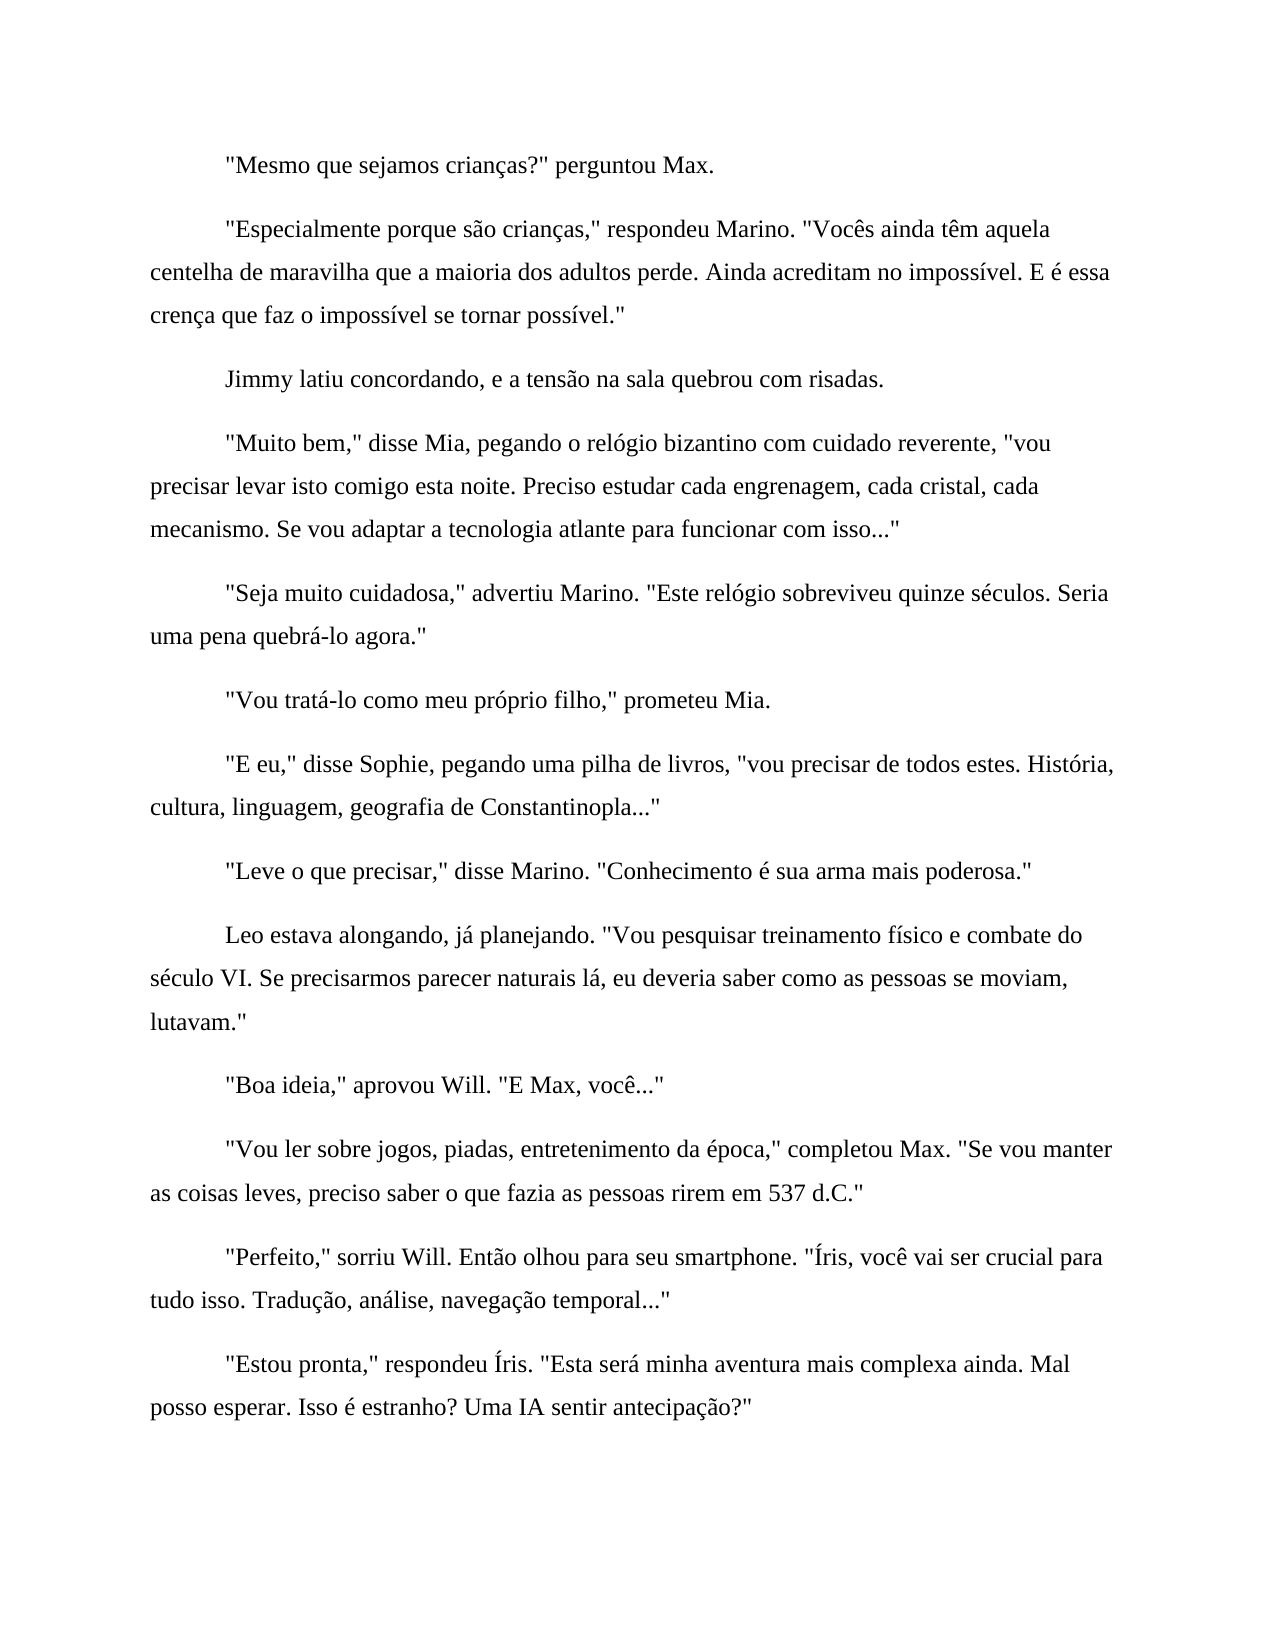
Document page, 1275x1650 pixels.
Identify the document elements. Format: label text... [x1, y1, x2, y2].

text "Vou tratá-lo como meu próprio filho," prometeu Mia. [150, 685, 1125, 714]
text "Especialmente porque são crianças," respondeu Marino. "Vocês ainda têm aquela centelha de maravilha que a maioria dos adultos perde. Ainda acreditam no impossível. E é essa crença que faz o impossível se tornar possível." [150, 214, 1125, 329]
text "Perfeito," sorriu Will. Então olhou para seu smartphone. "Íris, você vai ser crucial para tudo isso. Tradução, análise, navegação temporal..." [150, 1242, 1125, 1313]
text "Seja muito cuidadosa," advertiu Marino. "Este relógio sobreviveu quinze séculos. Seria uma pena quebrá-lo agora." [150, 578, 1125, 650]
text Jimmy latiu concordando, e a tensão na sala quebrou com risadas. [150, 364, 1125, 393]
text "Mesmo que sejamos crianças?" perguntou Max. [150, 150, 1125, 179]
text "Vou ler sobre jogos, piadas, entretenimento da época," completou Max. "Se vou manter as coisas leves, preciso saber o que fazia as pessoas rirem em 537 d.C." [150, 1134, 1125, 1206]
text "Boa ideia," aprovou Will. "E Max, você..." [150, 1071, 1125, 1099]
text "Leve o que precisar," disse Marino. "Conhecimento é sua arma mais poderosa." [150, 856, 1125, 885]
text "Estou pronta," respondeu Íris. "Esta será minha aventura mais complexa ainda. Mal posso esperar. Isso é estranho? Uma IA sentir antecipação?" [150, 1349, 1125, 1421]
text "E eu," disse Sophie, pegando uma pilha de livros, "vou precisar de todos estes. História, cultura, linguagem, geografia de Constantinopla..." [150, 749, 1125, 821]
text Leo estava alongando, já planejando. "Vou pesquisar treinamento físico e combate do século VI. Se precisarmos parecer naturais lá, eu deveria saber como as pessoas se moviam, lutavam." [150, 920, 1125, 1035]
text "Muito bem," disse Mia, pegando o relógio bizantino com cuidado reverente, "vou precisar levar isto comigo esta noite. Preciso estudar cada engrenagem, cada cristal, cada mecanismo. Se vou adaptar a tecnologia atlante para funcionar com isso..." [150, 428, 1125, 543]
